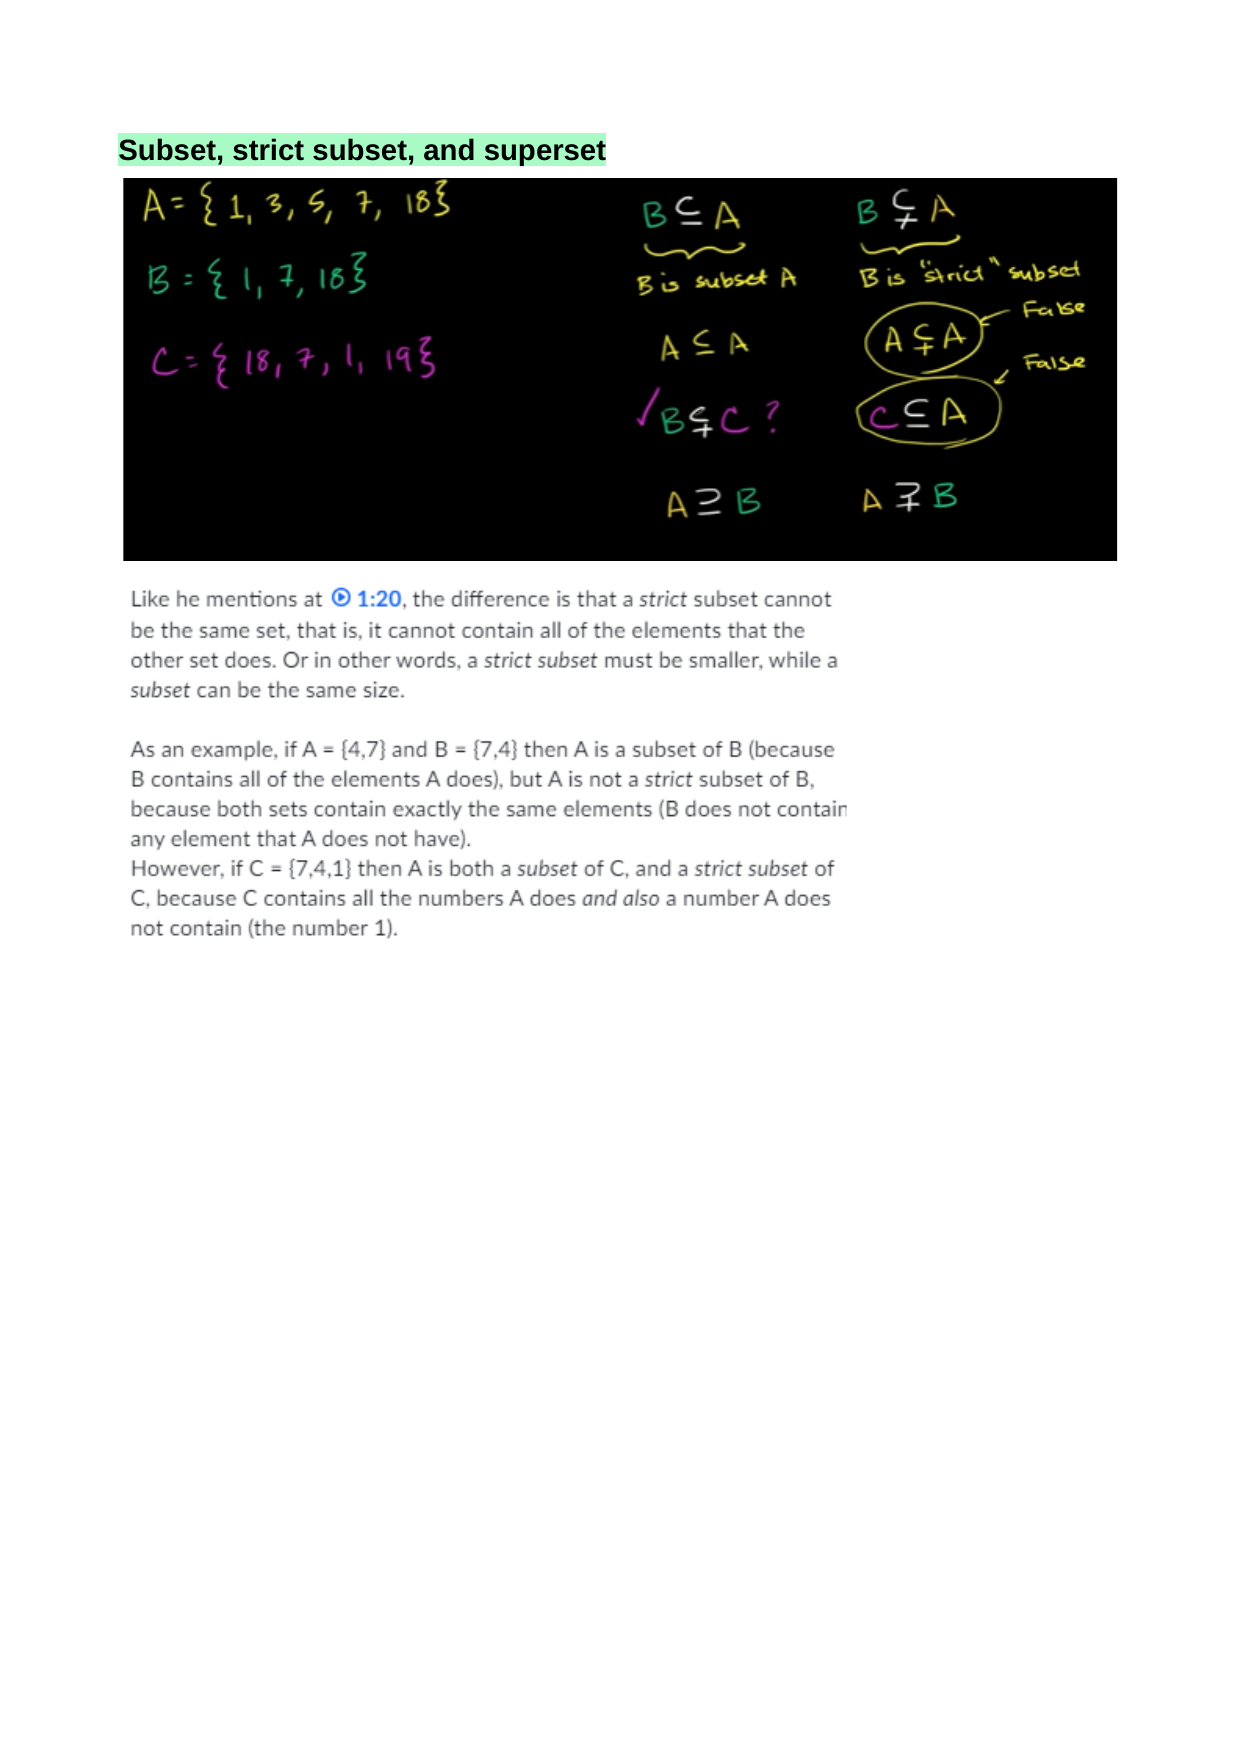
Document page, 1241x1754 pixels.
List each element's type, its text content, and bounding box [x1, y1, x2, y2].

picture [124, 577, 847, 942]
picture [123, 178, 1118, 561]
subtitle Subset, strict subset, and superset [606, 133, 1122, 166]
